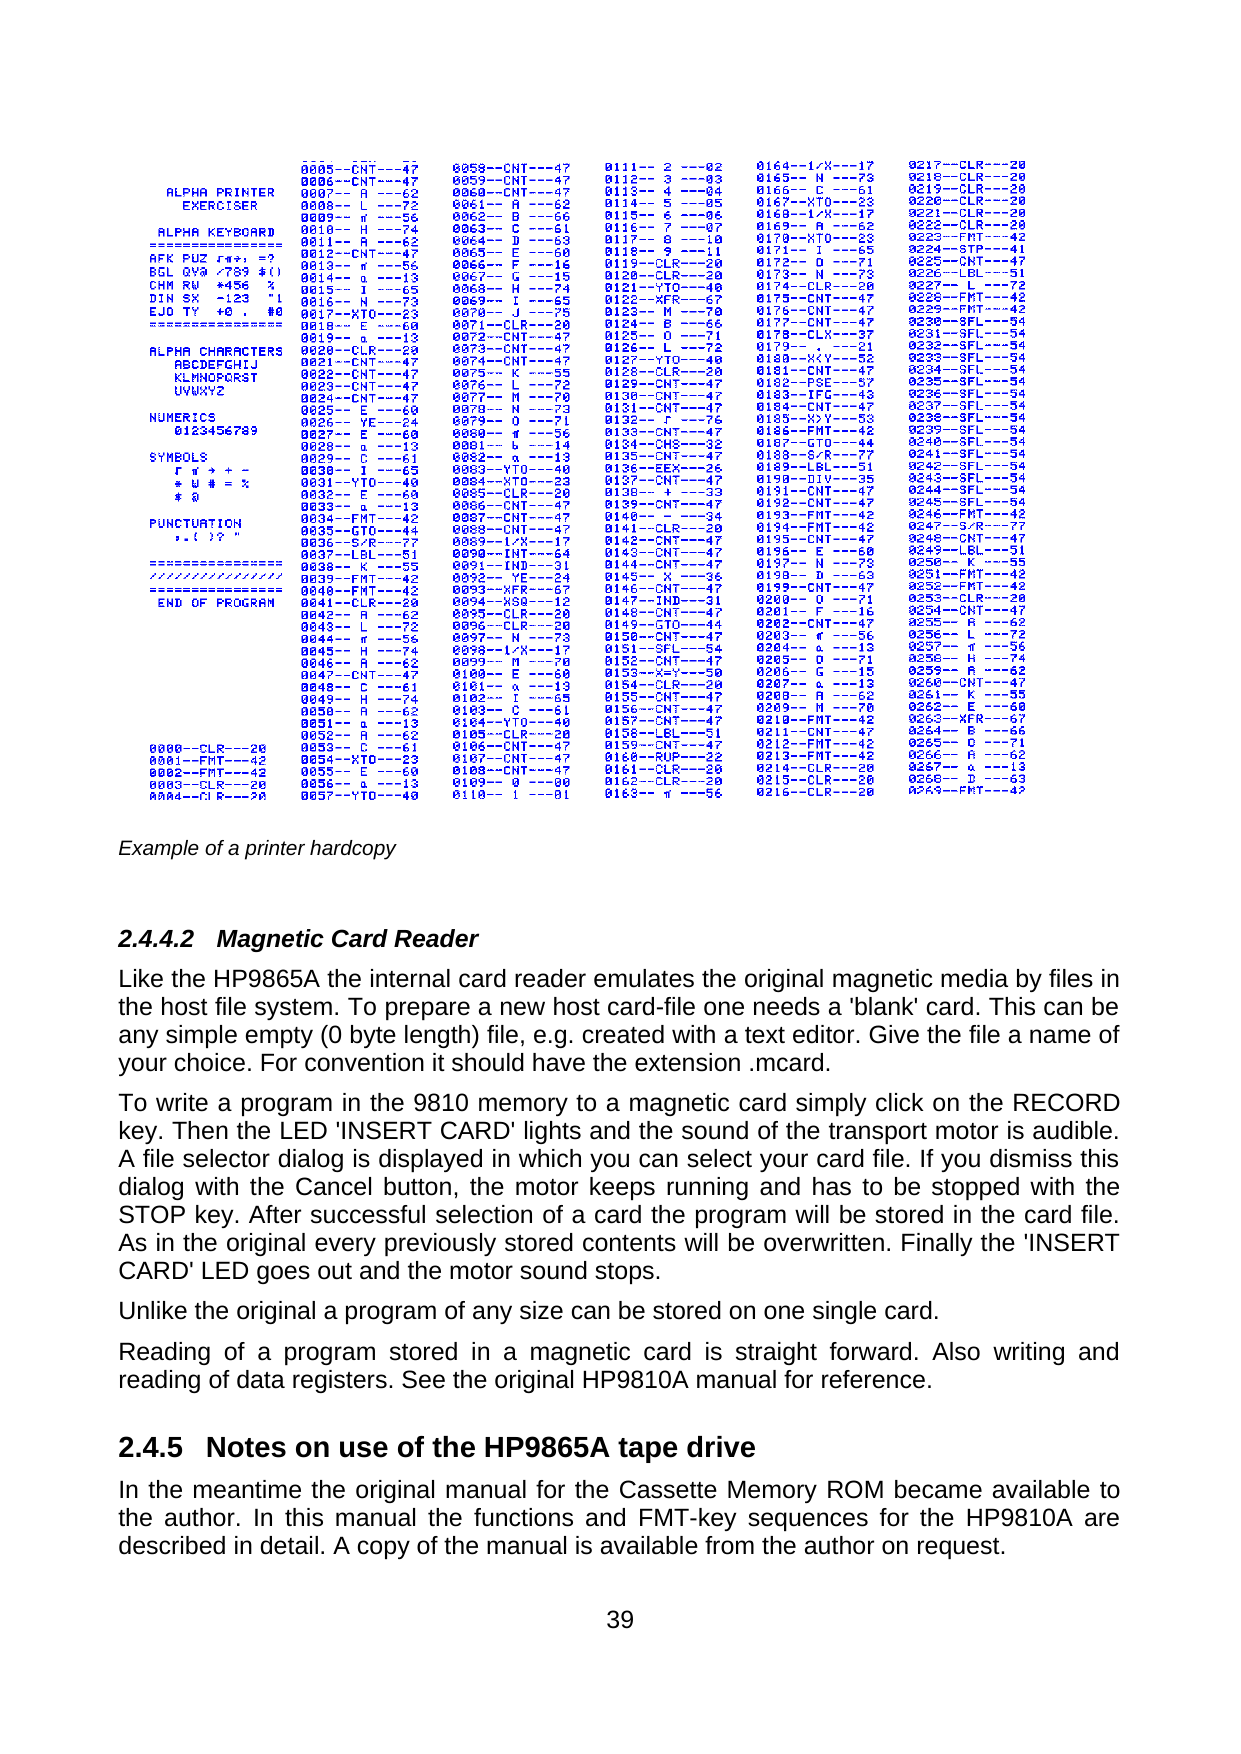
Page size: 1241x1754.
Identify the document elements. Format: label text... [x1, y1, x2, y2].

text Like the HP9865A the internal card reader emulates the original magnetic media by files in the host file system. To prepare a new host card-file one needs a 'blank' card. This can be any simple empty (0 byte length) file, e.g. created with a text editor. Give the file a name of your choice. For convention it should have the extension .mcard. [118, 965, 1122, 1077]
text Unlike the original a program of any size can be stored on one single card. [118, 1297, 1122, 1325]
subtitle Notes on use of the HP9865A tape drive [118, 1431, 1122, 1463]
text To write a program in the 9810 memory to a magnetic card simply click on the RECORD key. Then the LED 'INSERT CARD' lights and the sound of the transport motor is audible. A file selector dialog is displayed in which you can select your card file. If you dismiss this dialog with the Cancel button, the motor keeps running and has to be stopped with the STOP key. After successful selection of a card the program will be stored in the card file. As in the original every previously stored contents will be overwritten. Finally the 'INSERT CARD' LED goes out and the motor sound stops. [118, 1089, 1122, 1284]
text Reading of a program stored in a magnetic card is straight forward. Also writing and reading of data registers. See the original HP9810A manual for reference. [118, 1337, 1122, 1393]
text In the meantime the original manual for the Cassette Memory ROM became available to the author. In this manual the functions and FMT-key sequences for the HP9810A are described in detail. A copy of the manual is available from the author on request. [118, 1476, 1122, 1560]
subtitle Magnetic Card Reader [118, 925, 1122, 952]
text Example of a printer hardcopy [118, 837, 1122, 859]
